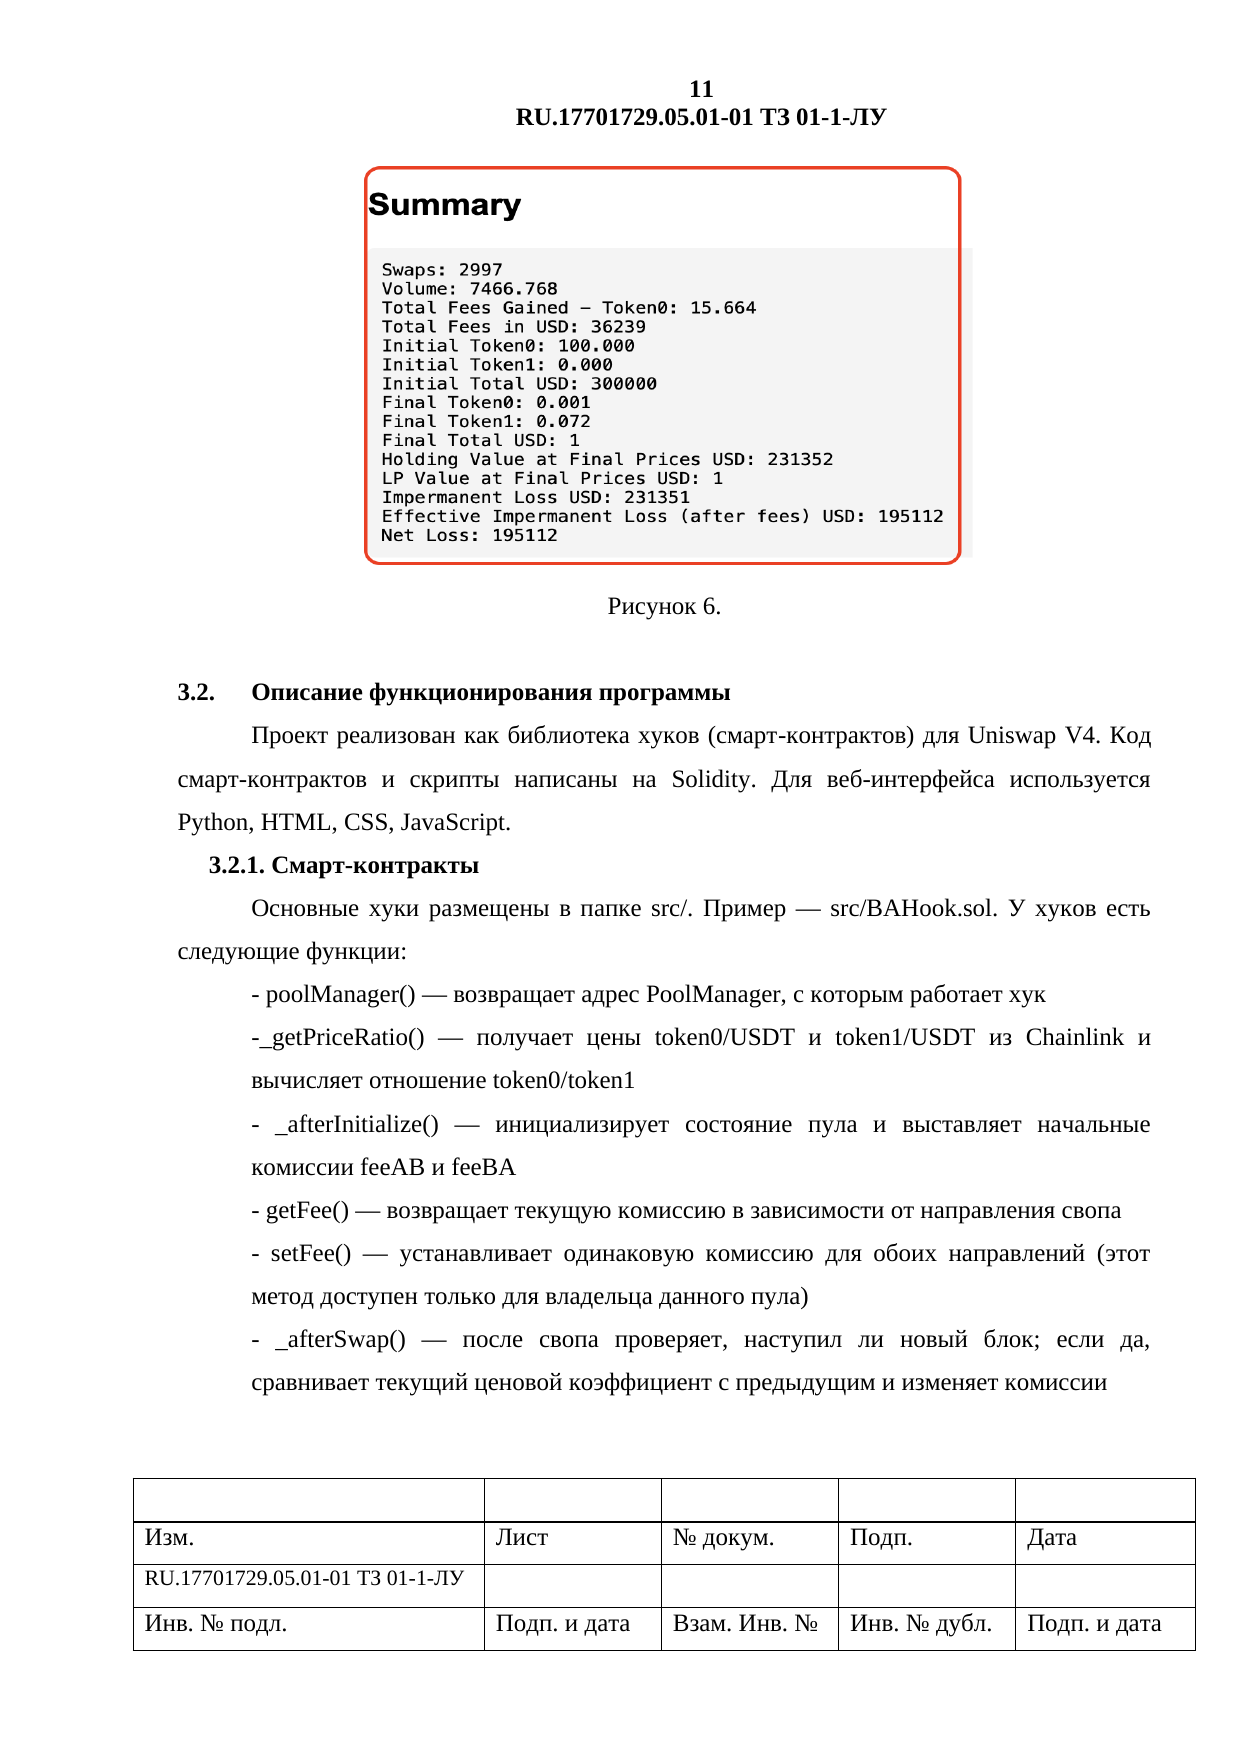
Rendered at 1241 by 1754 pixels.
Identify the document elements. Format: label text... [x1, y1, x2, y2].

picture [356, 160, 973, 571]
text - getFee() — возвращает текущую комиссию в зависимости от направления свопа [251, 1195, 1152, 1224]
subtitle Смарт-контракты [177, 850, 1152, 879]
text - _afterSwap() — после свопа проверяет, наступил ли новый блок; если да, сравнивает текущий ценовой коэффициент с предыдущим и изменяет комиссии [251, 1324, 1152, 1396]
text -_getPriceRatio() — получает цены token0/USDT и token1/USDT из Chainlink и вычисляет отношение token0/token1 [251, 1022, 1152, 1094]
text - _afterInitialize() — инициализирует состояние пула и выставляет начальные комиссии feeAB и feeBA [251, 1109, 1152, 1181]
text - poolManager() — возвращает адрес PoolManager, с которым работает хук [251, 979, 1152, 1008]
text - setFee() — устанавливает одинаковую комиссию для обоих направлений (этот метод доступен только для владельца данного пула) [251, 1238, 1152, 1310]
subtitle Описание функционирования программы [177, 677, 1152, 706]
text Проект реализован как библиотека хуков (смарт‑контрактов) для Uniswap V4. Код смарт-контрактов и скрипты написаны на Solidity. Для веб-интерфейса используется Python, HTML, CSS, JavaScript. [177, 721, 1152, 836]
text Основные хуки размещены в папке src/. Пример — src/BAHook.sol. У хуков есть следующие функции: [177, 893, 1152, 965]
list Рисунок 6. [177, 591, 1152, 620]
